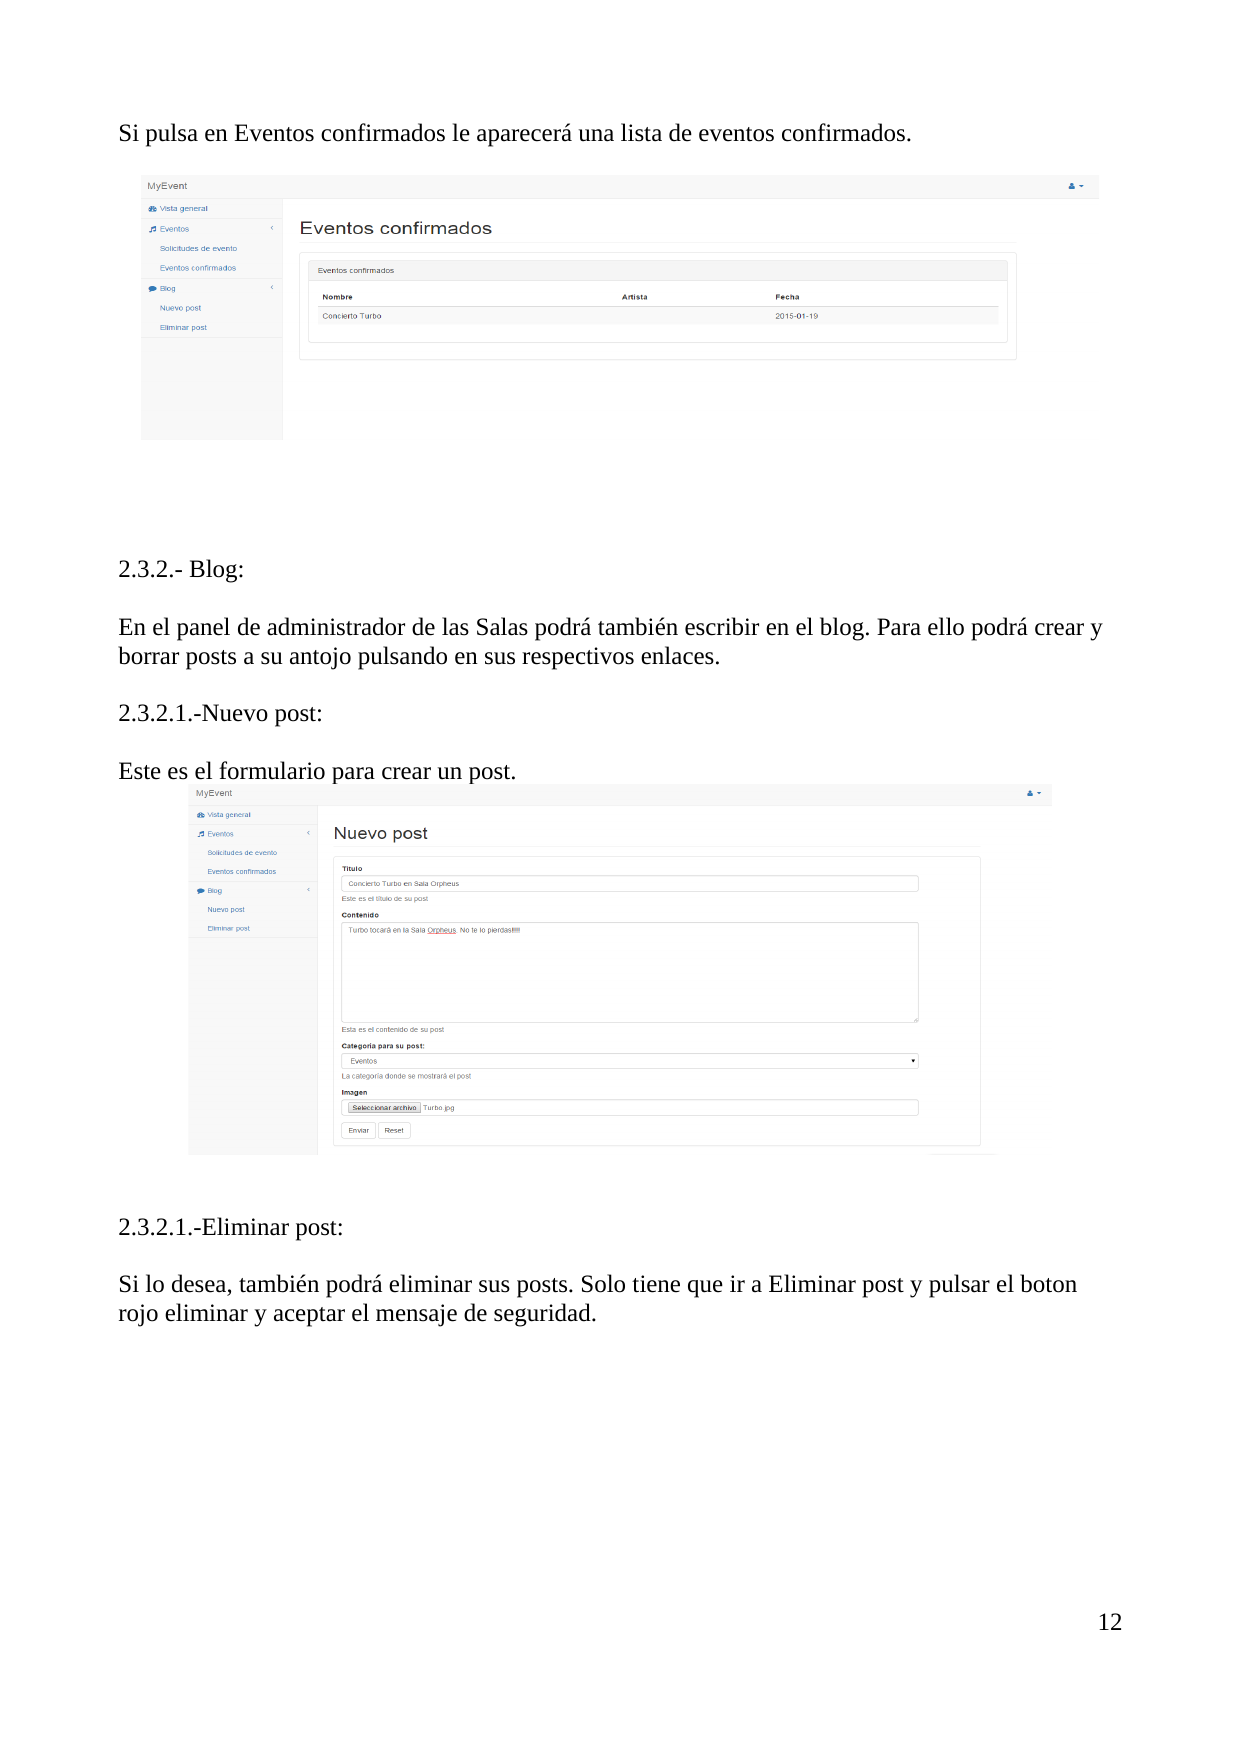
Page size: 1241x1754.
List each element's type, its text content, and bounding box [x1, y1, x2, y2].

text 2.3.2.- Blog: [118, 554, 1122, 583]
picture [141, 175, 1100, 440]
text Si lo desea, también podrá eliminar sus posts. Solo tiene que ir a Eliminar post y pulsar el boton rojo eliminar y aceptar el mensaje de seguridad. [118, 1269, 1122, 1327]
text En el panel de administrador de las Salas podrá también escribir en el blog. Para ello podrá crear y borrar posts a su antojo pulsando en sus respectivos enlaces. [118, 612, 1122, 669]
text Este es el formulario para crear un post. [118, 756, 1122, 784]
text 2.3.2.1.-Nuevo post: [118, 698, 1122, 727]
picture [188, 784, 1052, 1155]
text Si pulsa en Eventos confirmados le aparecerá una lista de eventos confirmados. [118, 118, 1122, 147]
text 2.3.2.1.-Eliminar post: [118, 1212, 1122, 1241]
